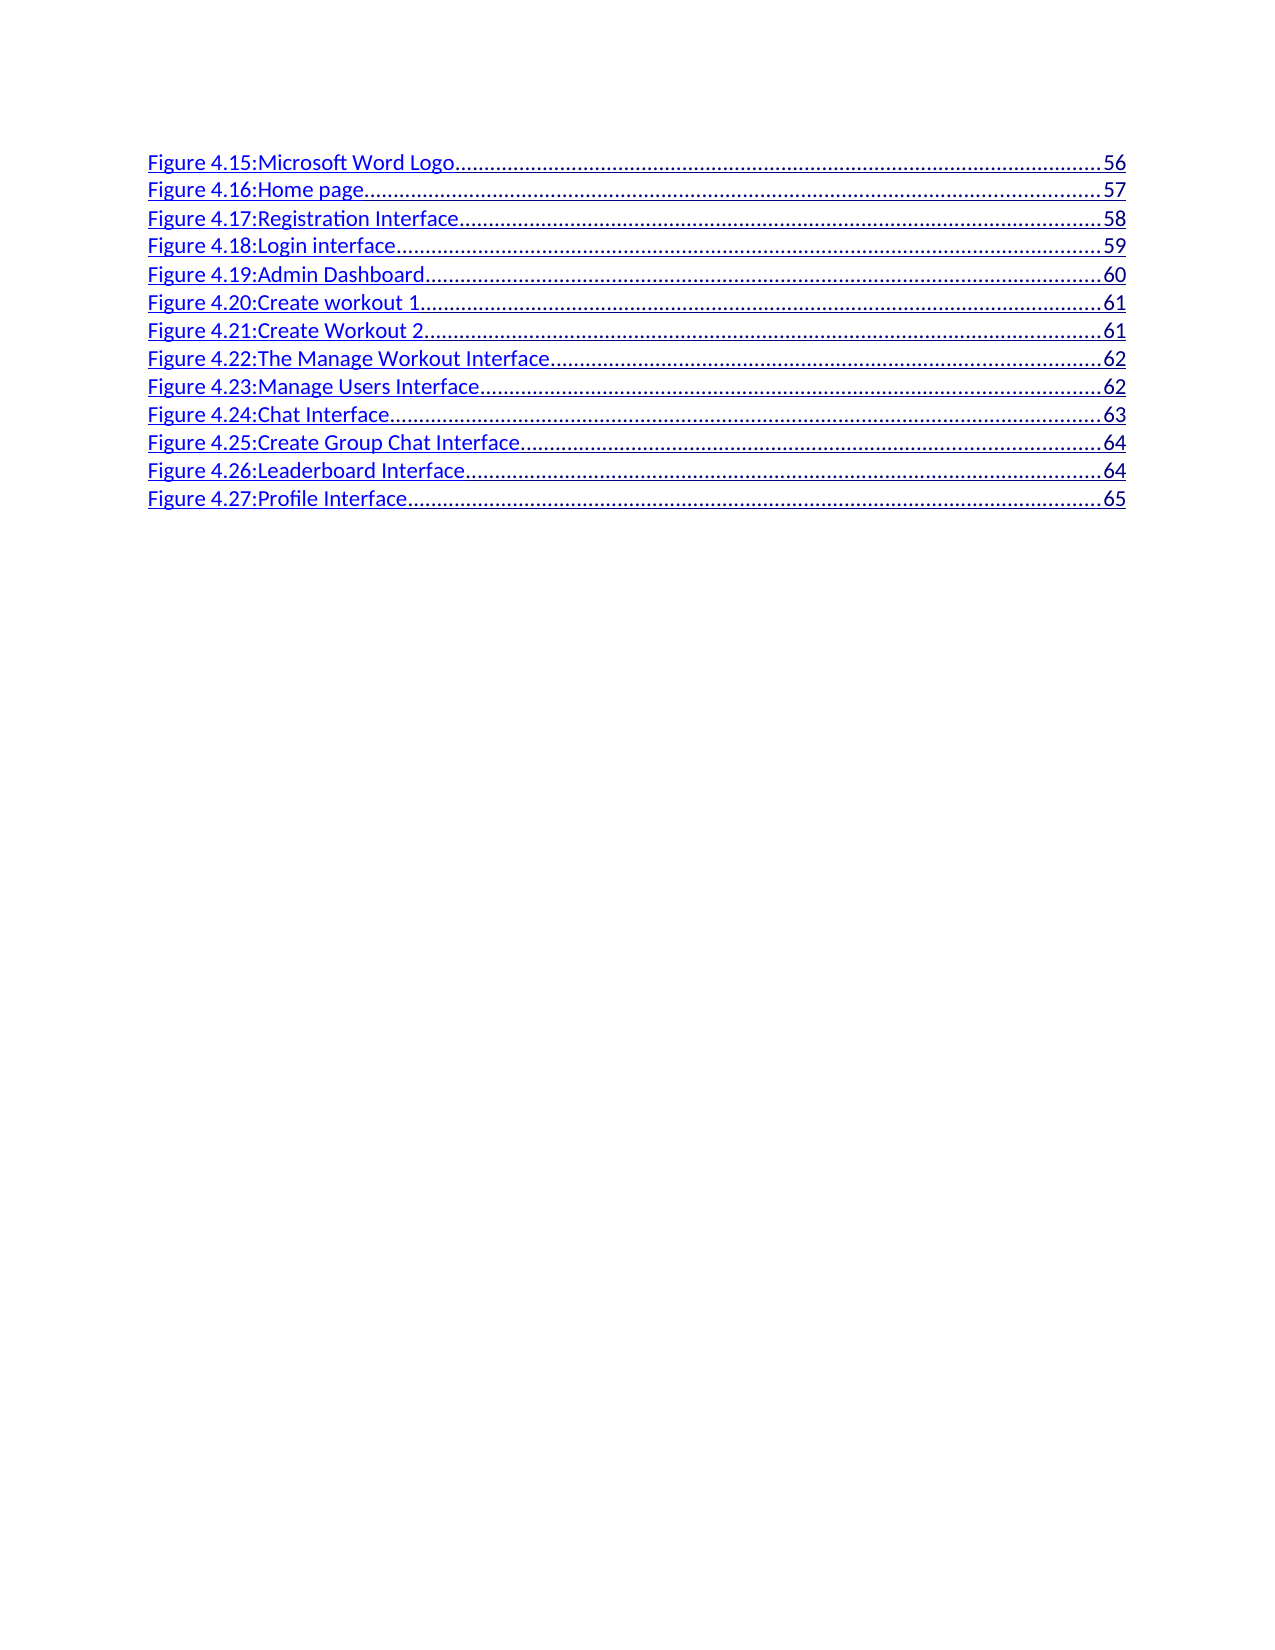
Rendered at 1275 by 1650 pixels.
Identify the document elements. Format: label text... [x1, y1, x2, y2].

text Figure ‎4.23:Manage Users Interface 62 [148, 372, 1127, 400]
text Figure ‎4.24:Chat Interface 63 [148, 400, 1127, 428]
text Figure ‎4.21:Create Workout 2 61 [148, 316, 1127, 344]
text Figure ‎4.26:Leaderboard Interface 64 [148, 456, 1127, 484]
text Figure ‎4.16:Home page 57 [148, 176, 1127, 204]
text Figure ‎4.18:Login interface 59 [148, 232, 1127, 260]
text Figure ‎4.17:Registration Interface 58 [148, 204, 1127, 232]
text Figure ‎4.25:Create Group Chat Interface 64 [148, 428, 1127, 456]
text Figure ‎4.19:Admin Dashboard 60 [148, 260, 1127, 288]
text Figure ‎4.20:Create workout 1 61 [148, 288, 1127, 316]
text Figure ‎4.22:The Manage Workout Interface 62 [148, 344, 1127, 372]
text Figure ‎4.27:Profile Interface 65 [148, 484, 1127, 512]
text Figure ‎4.15:Microsoft Word Logo 56 [148, 148, 1127, 176]
